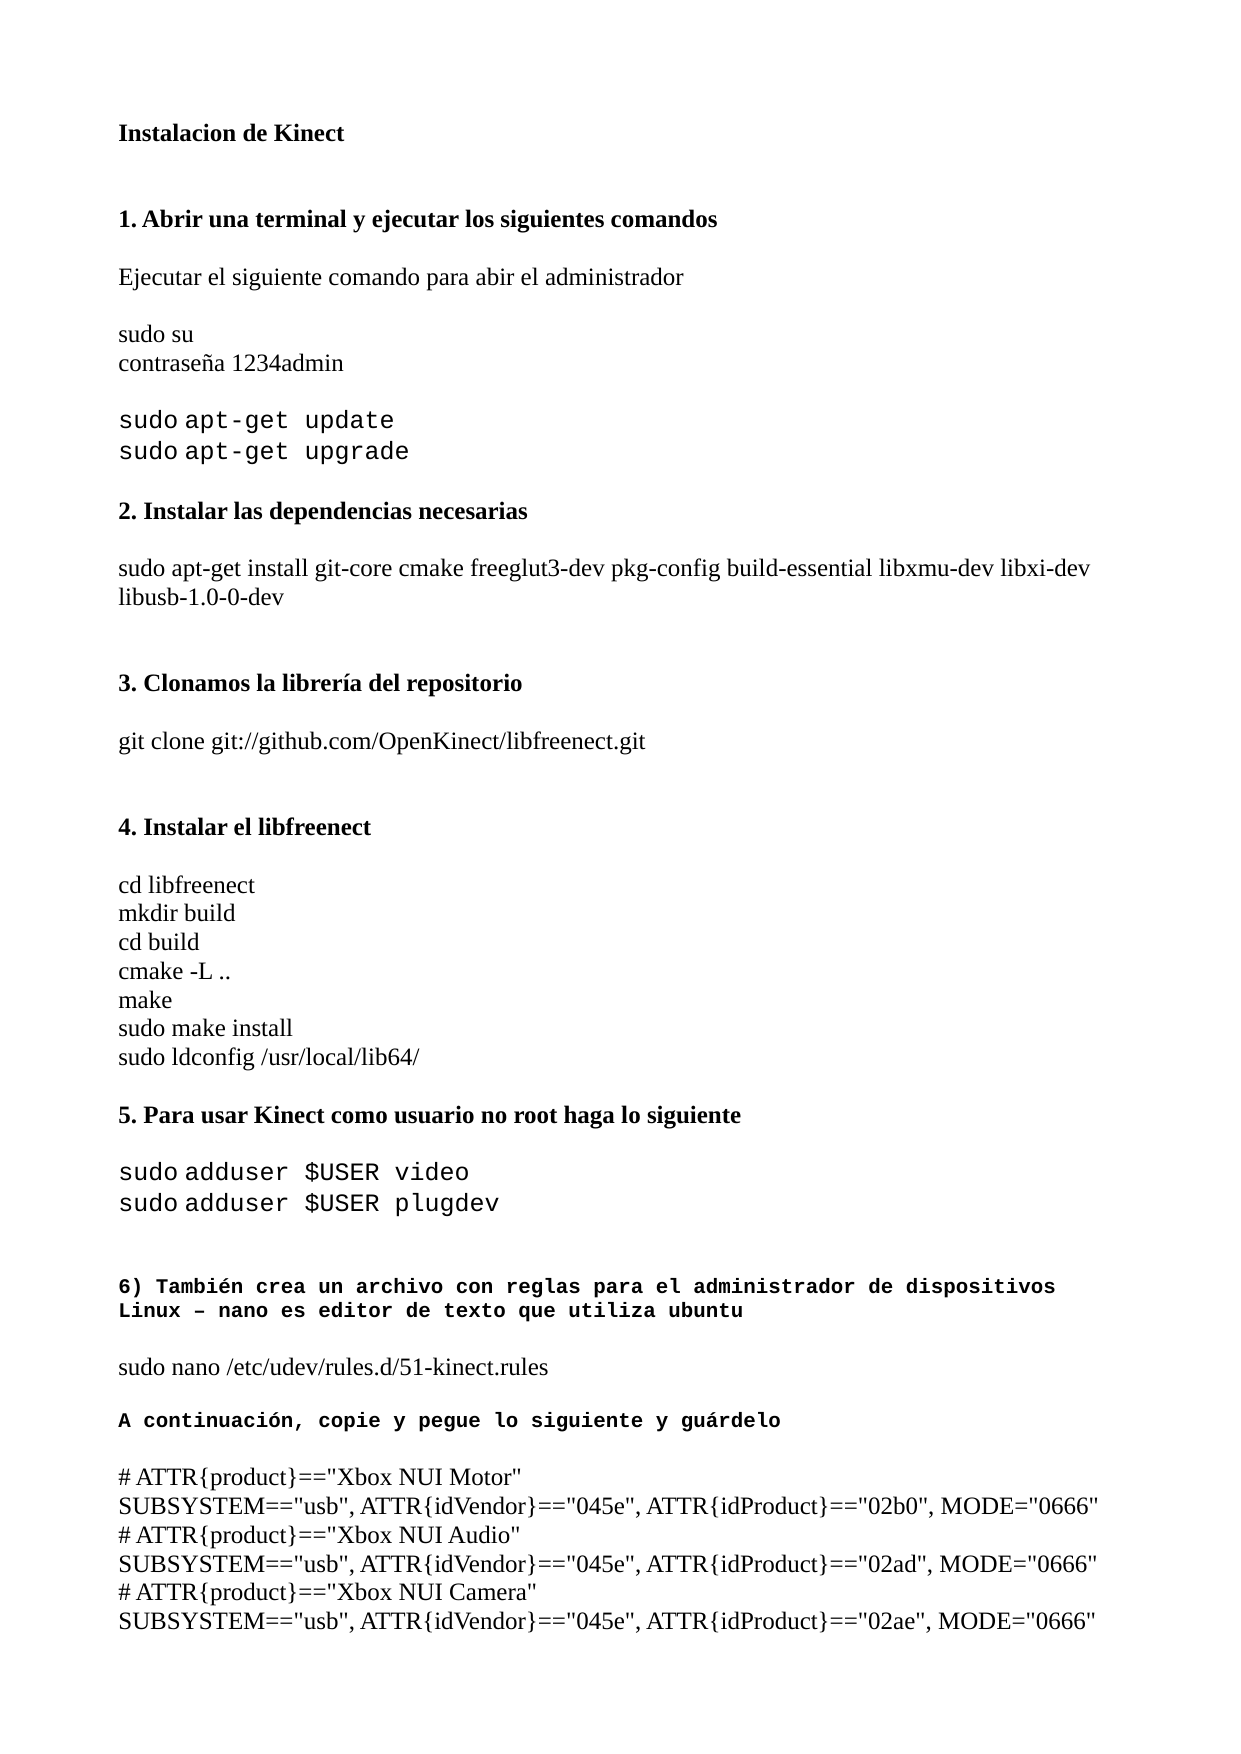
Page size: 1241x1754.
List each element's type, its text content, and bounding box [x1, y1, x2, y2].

text cmake -L .. [118, 956, 1122, 985]
text cd libfreenect [118, 870, 1122, 898]
text mkdir build [118, 898, 1122, 927]
text sudo ldconfig /usr/local/lib64/ [118, 1042, 1122, 1071]
text A continuación, copie y pegue lo siguiente y guárdelo [118, 1410, 1122, 1434]
text SUBSYSTEM=="usb", ATTR{idVendor}=="045e", ATTR{idProduct}=="02ae", MODE="0666" [118, 1606, 1122, 1635]
text contraseña 1234admin [118, 348, 1122, 377]
text sudo make install [118, 1013, 1122, 1042]
text Instalacion de Kinect [118, 118, 1122, 147]
text # ATTR{product}=="Xbox NUI Audio" [118, 1520, 1122, 1549]
text 4. Instalar el libfreenect [118, 812, 1122, 841]
text SUBSYSTEM=="usb", ATTR{idVendor}=="045e", ATTR{idProduct}=="02b0", MODE="0666" [118, 1491, 1122, 1520]
text make [118, 985, 1122, 1013]
text # ATTR{product}=="Xbox NUI Camera" [118, 1577, 1122, 1606]
text sudo adduser $USER video [118, 1157, 1122, 1188]
text git clone git://github.com/OpenKinect/libfreenect.git [118, 726, 1122, 755]
text sudo apt-get update [118, 406, 1122, 436]
text 6) También crea un archivo con reglas para el administrador de dispositivos Linux – nano es editor de texto que utiliza ubuntu [118, 1276, 1122, 1324]
text sudo adduser $USER plugdev [118, 1188, 1122, 1219]
text 3. Clonamos la librería del repositorio [118, 668, 1122, 697]
text sudo su [118, 319, 1122, 348]
text 2. Instalar las dependencias necesarias [118, 496, 1122, 525]
text 1. Abrir una terminal y ejecutar los siguientes comandos [118, 204, 1122, 233]
text # ATTR{product}=="Xbox NUI Motor" [118, 1462, 1122, 1491]
text Ejecutar el siguiente comando para abir el administrador [118, 262, 1122, 291]
text 5. Para usar Kinect como usuario no root haga lo siguiente [118, 1100, 1122, 1128]
text SUBSYSTEM=="usb", ATTR{idVendor}=="045e", ATTR{idProduct}=="02ad", MODE="0666" [118, 1549, 1122, 1577]
text sudo apt-get install git-core cmake freeglut3-dev pkg-config build-essential libxmu-dev libxi-dev libusb-1.0-0-dev [118, 553, 1122, 611]
text sudo nano /etc/udev/rules.d/51-kinect.rules [118, 1352, 1122, 1381]
text cd build [118, 927, 1122, 956]
text sudo apt-get upgrade [118, 436, 1122, 467]
